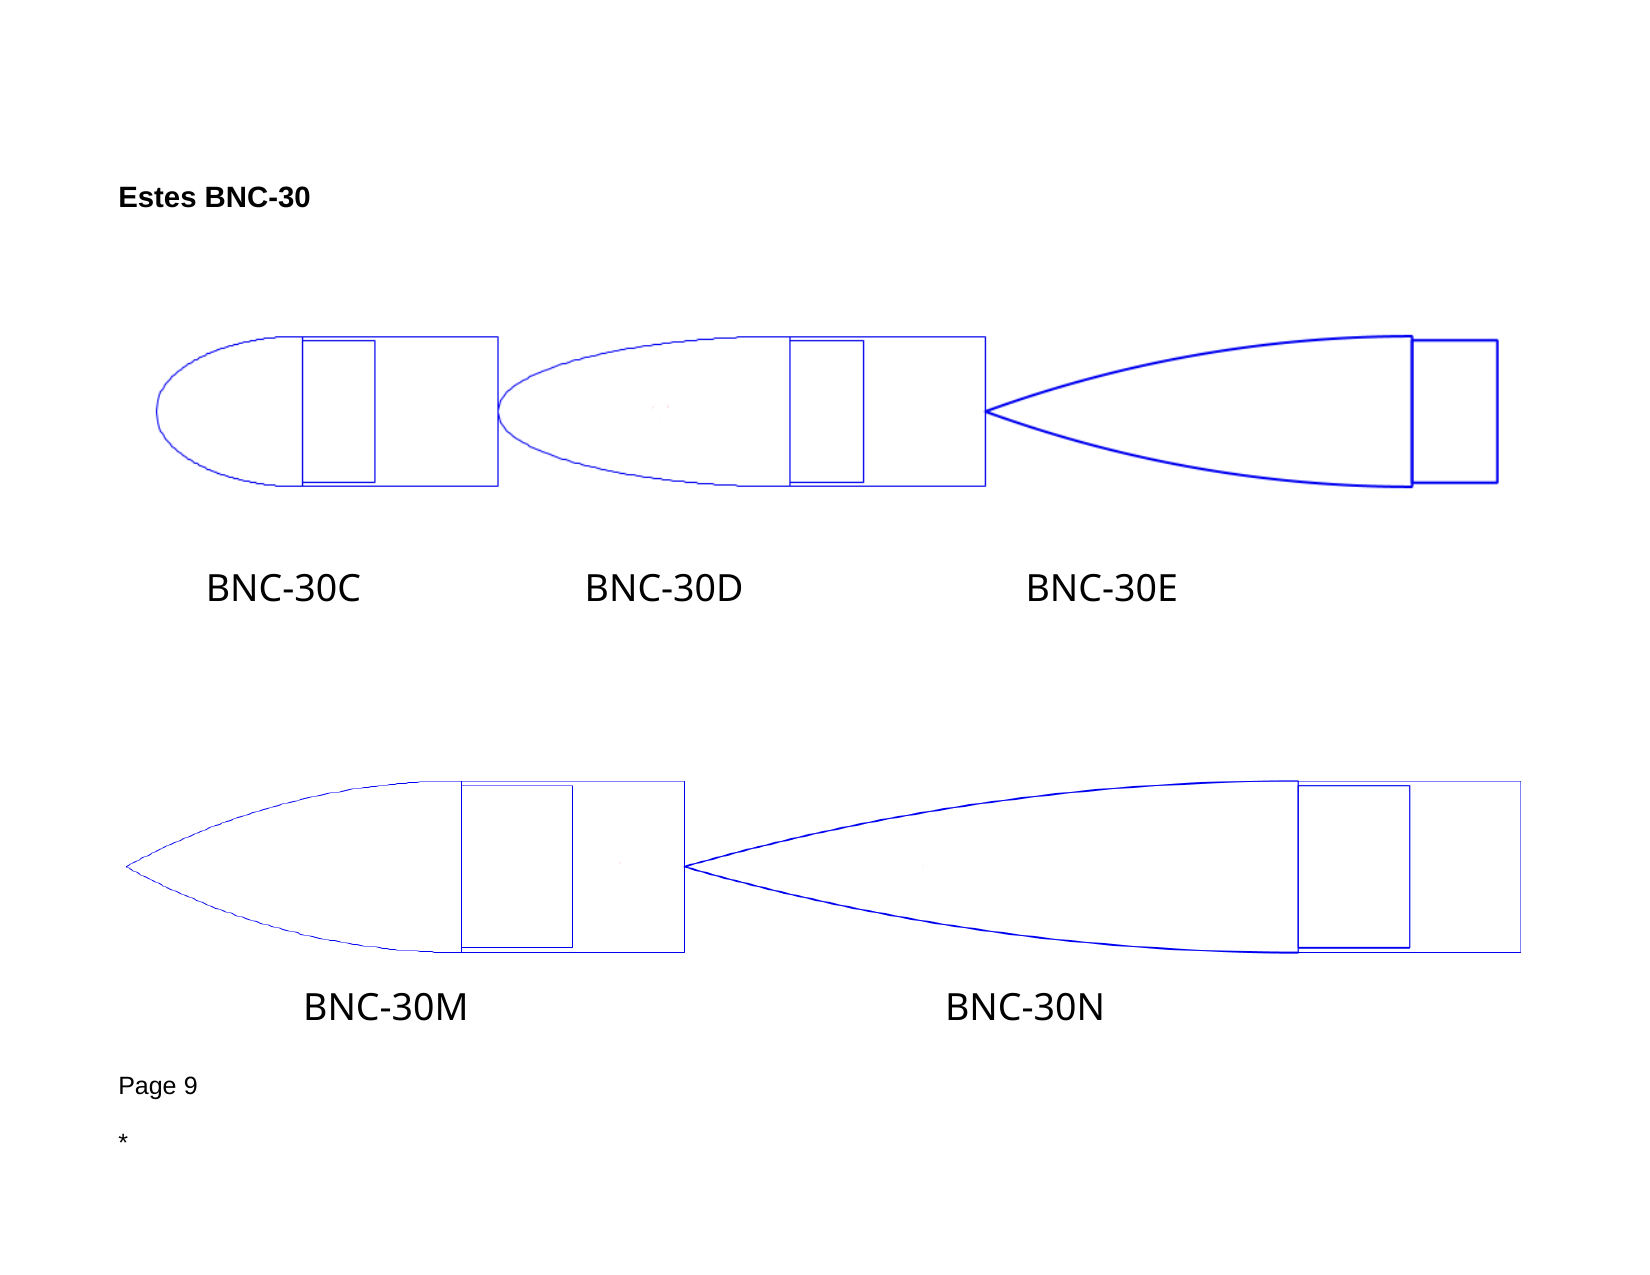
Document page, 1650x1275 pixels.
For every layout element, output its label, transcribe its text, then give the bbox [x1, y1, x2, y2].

text BNC-30C BNC-30D BNC-30E [118, 561, 1532, 612]
picture [118, 321, 1532, 510]
text BNC-30M BNC-30N [118, 973, 1532, 1031]
subtitle Estes BNC-30 [118, 180, 1532, 214]
picture [118, 755, 1532, 973]
